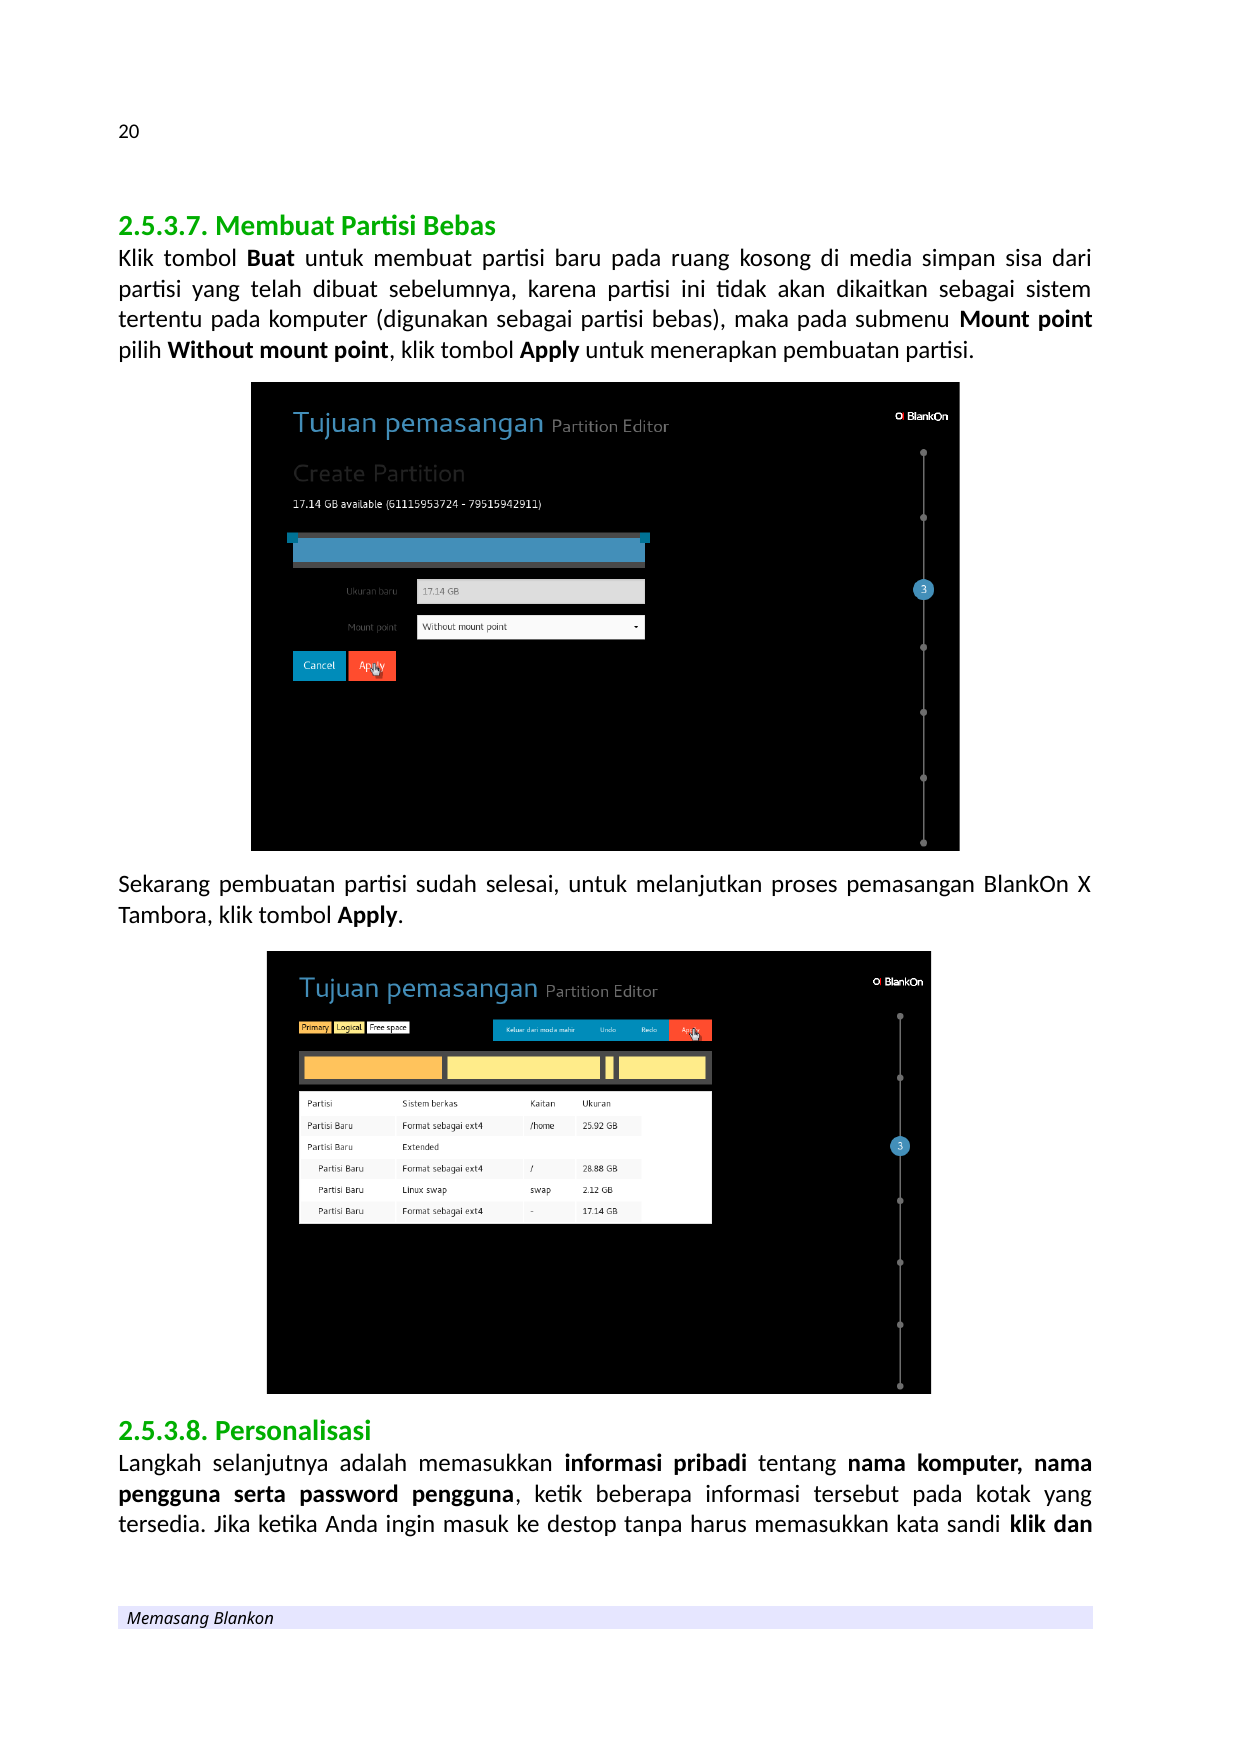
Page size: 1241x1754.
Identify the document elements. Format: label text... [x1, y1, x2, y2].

text Sekarang pembuatan partisi sudah selesai, untuk melanjutkan proses pemasangan BlankOn X Tambora, klik tombol Apply. [118, 382, 1093, 930]
text Klik tombol Buat untuk membuat partisi baru pada ruang kosong di media simpan sisa dari partisi yang telah dibuat sebelumnya, karena partisi ini tidak akan dikaitkan sebagai sistem tertentu pada komputer (digunakan sebagai partisi bebas), maka pada submenu Mount point pilih Without mount point, klik tombol Apply untuk menerapkan pembuatan partisi. [118, 242, 1093, 364]
subtitle Personalisasi [118, 971, 1093, 1447]
picture [251, 382, 960, 851]
text Langkah selanjutnya adalah memasukkan informasi pribadi tentang nama komputer, nama pengguna serta password pengguna, ketik beberapa informasi tersebut pada kotak yang tersedia. Jika ketika Anda ingin masuk ke destop tanpa harus memasukkan kata sandi klik dan [118, 1447, 1093, 1539]
subtitle Membuat Partisi Bebas [118, 207, 1093, 242]
picture [266, 951, 932, 1394]
